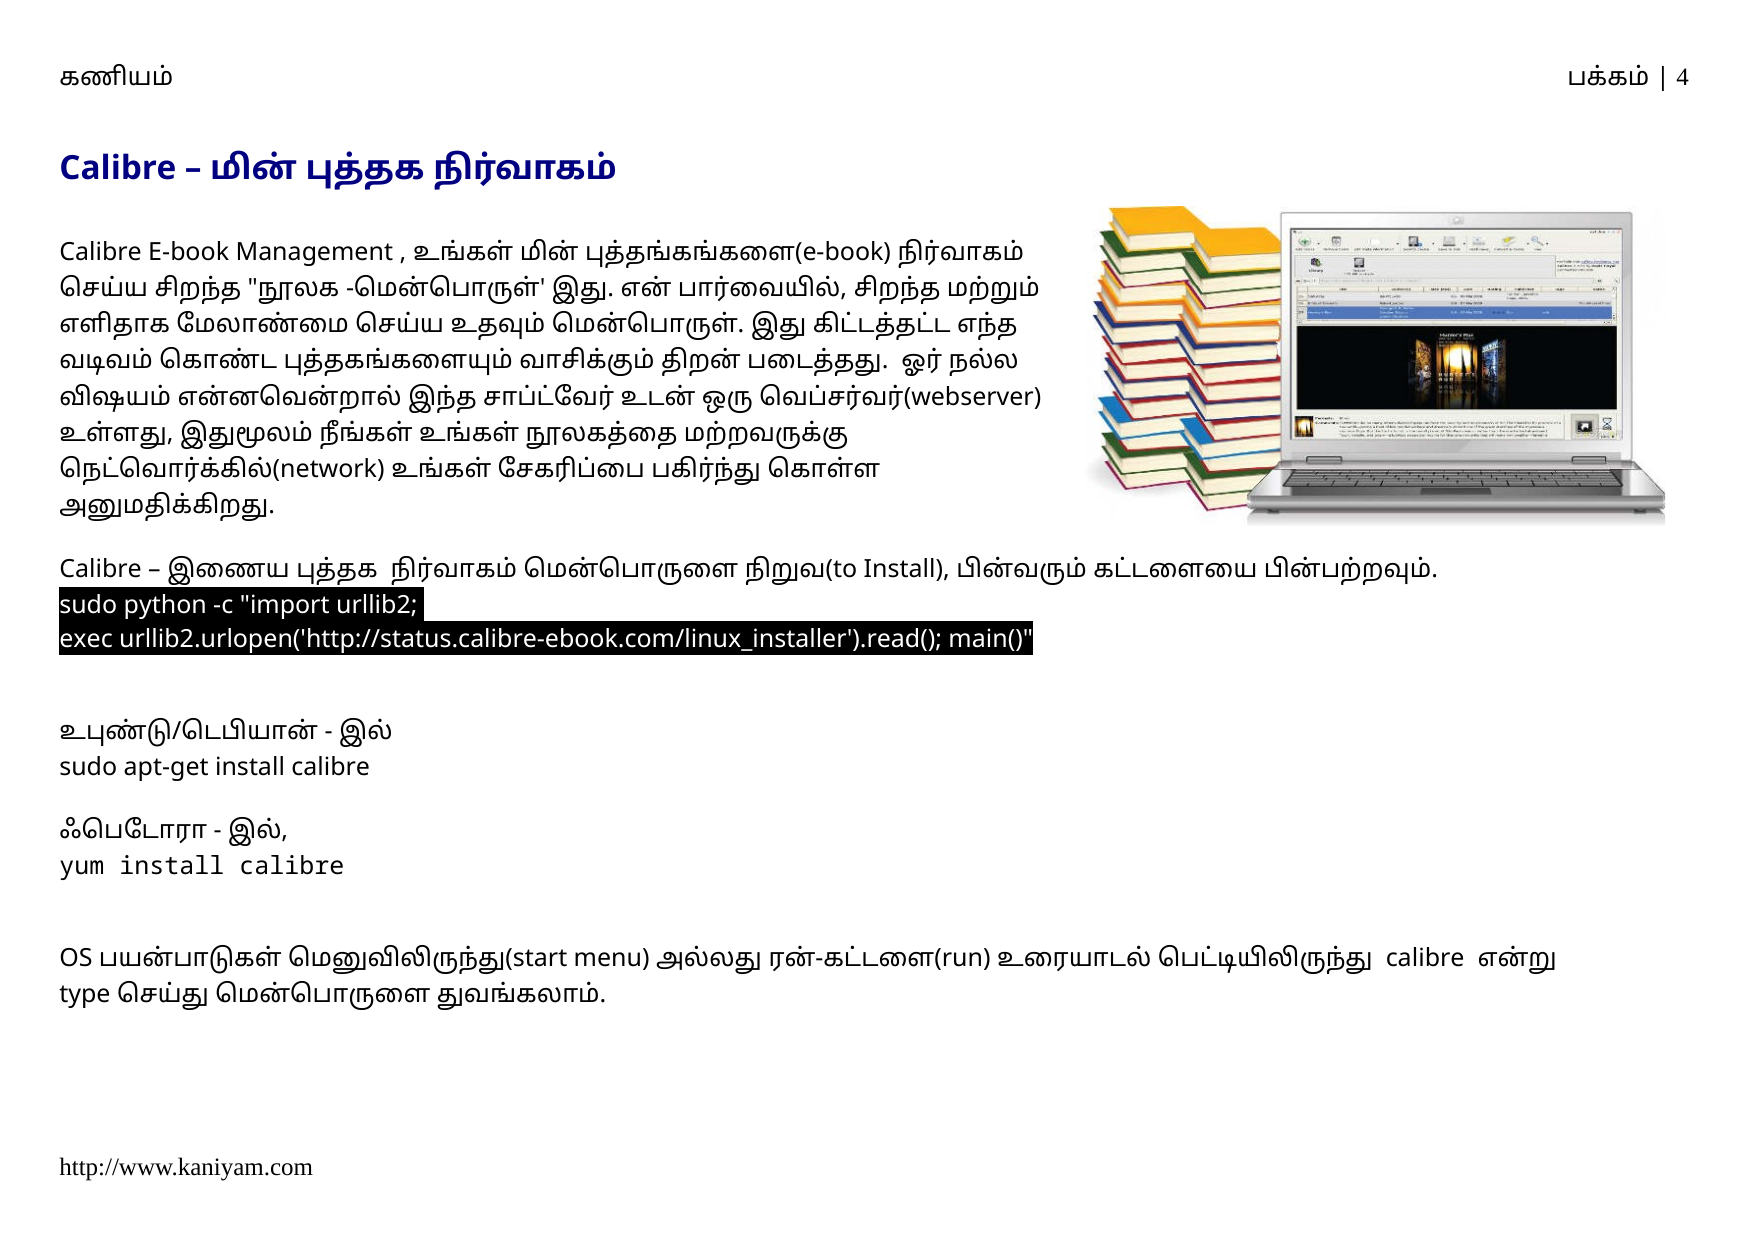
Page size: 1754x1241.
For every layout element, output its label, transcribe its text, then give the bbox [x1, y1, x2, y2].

text sudo apt-get install calibre [59, 749, 1695, 783]
text sudo python -c "import urllib2; [59, 587, 1695, 621]
subtitle Calibre – மின் புத்தக நிர்வாகம் [59, 143, 1695, 193]
text Calibre – இணைய புத்தக நிர்வாகம் மென்பொருளை நிறுவ(to Install), பின்வரும் கட்டளையை பின்பற்றவும். [59, 551, 1695, 587]
text exec urllib2.urlopen('http://status.calibre-ebook.com/linux_installer').read(); main()" [59, 621, 1695, 655]
text உபுண்டு/டெபியான் - இல் [59, 713, 1695, 749]
text yum install calibre [59, 848, 1695, 882]
text OS பயன்பாடுகள் மெனுவிலிருந்து(start menu) அல்லது ரன்-கட்டளை(run) உரையாடல் பெட்டியிலிருந்து calibre என்று type செய்து மென்பொருளை துவங்கலாம். [59, 940, 1695, 1012]
text Calibre E-book Management , உங்கள் மின் புத்தங்கங்களை(e-book) நிர்வாகம் செய்ய சிறந்த "நூலக -மென்பொருள்' இது. என் பார்வையில், சிறந்த மற்றும் எளிதாக மேலாண்மை செய்ய உதவும் மென்பொருள். இது கிட்டத்தட்ட எந்த வடிவம் கொண்ட புத்தகங்களையும் வாசிக்கும் திறன் படைத்தது. ஓர் நல்ல விஷயம் என்னவென்றால் இந்த சாப்ட்வேர் உடன் ஒரு வெப்சர்வர்(webserver) உள்ளது, இதுமூலம் நீங்கள் உங்கள் நூலகத்தை மற்றவருக்கு நெட்வொர்க்கில்(network) உங்கள் சேகரிப்பை பகிர்ந்து கொள்ள அனுமதிக்கிறது. [59, 234, 1085, 522]
text ஃபெடோரா - இல், [59, 812, 1695, 848]
picture [1085, 206, 1666, 526]
